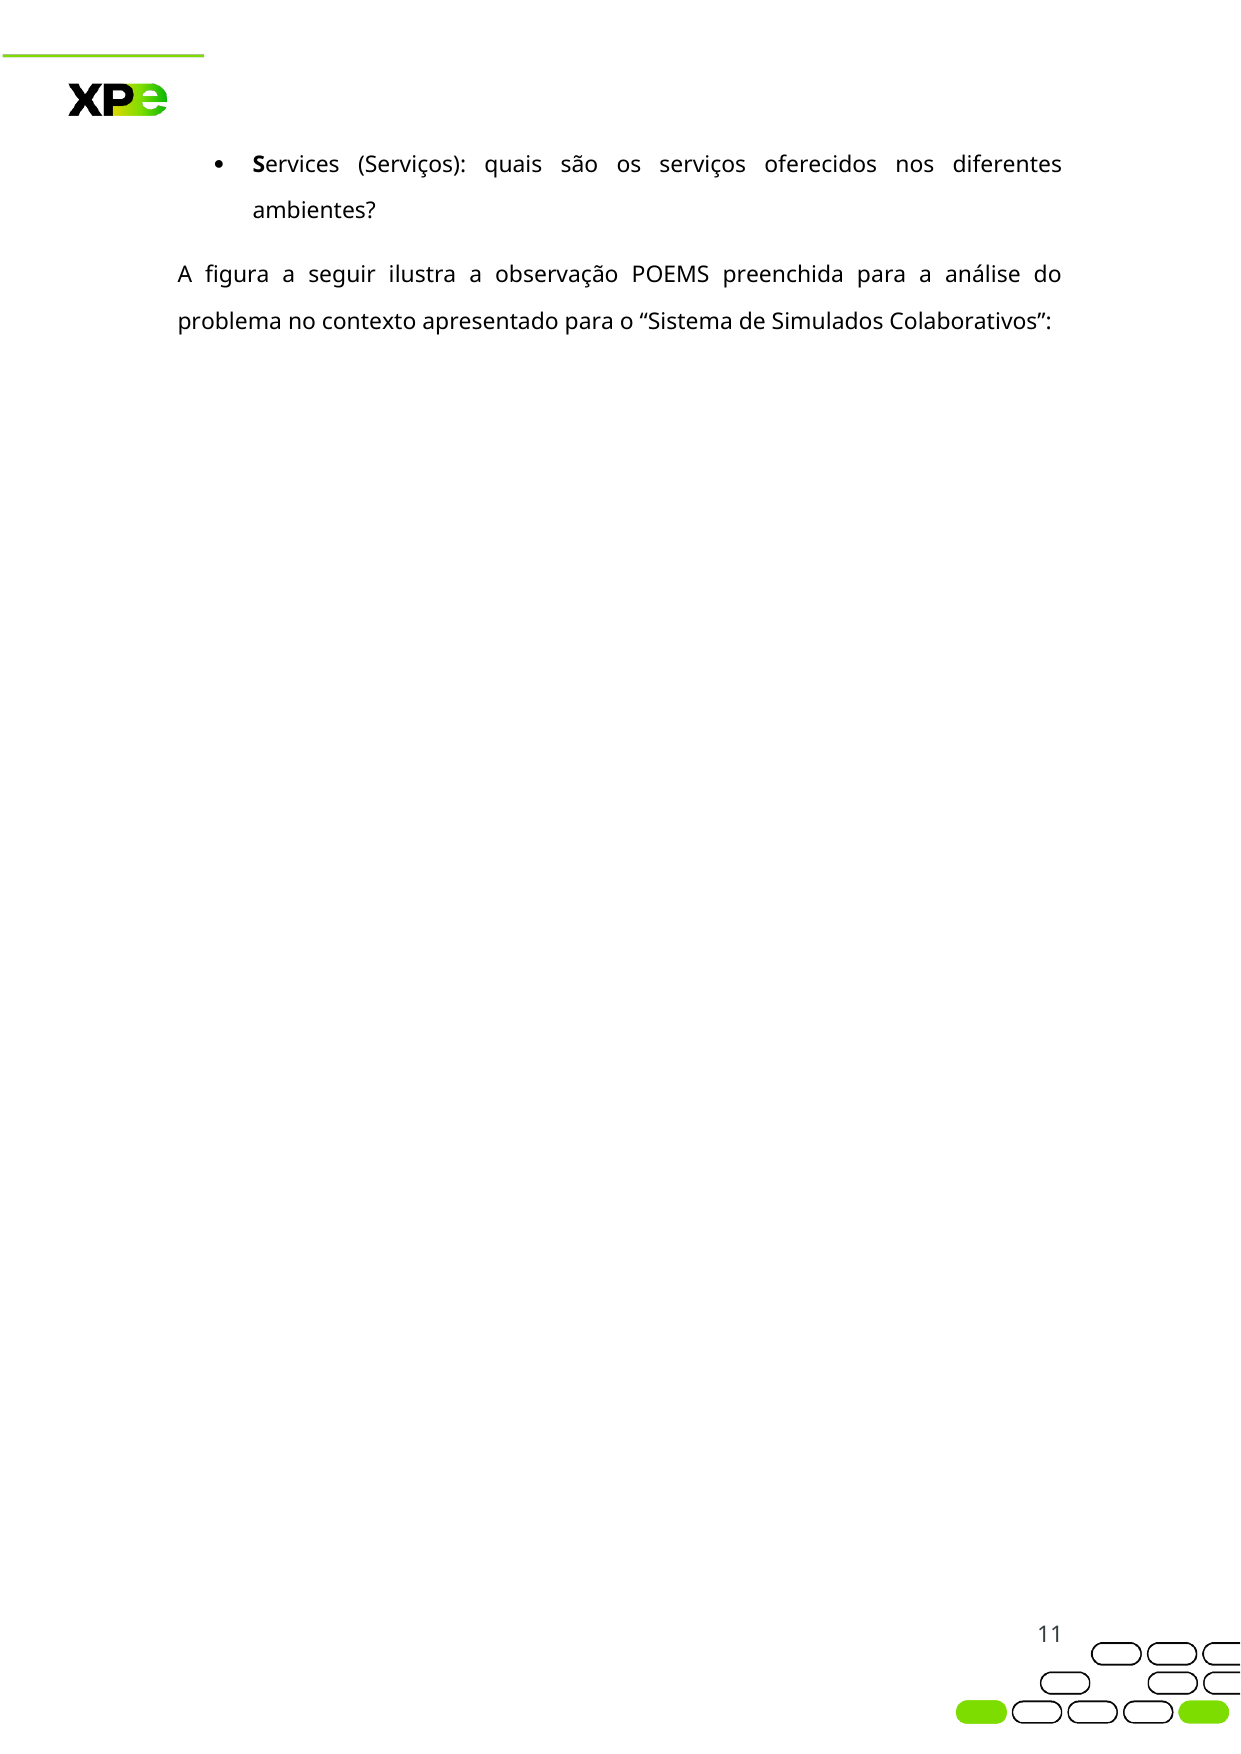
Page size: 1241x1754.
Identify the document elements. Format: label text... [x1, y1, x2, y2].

list Services (Serviços): quais são os serviços oferecidos nos diferentes ambientes? [215, 148, 1063, 226]
picture [2, 51, 205, 148]
text A figura a seguir ilustra a observação POEMS preenchida para a análise do problema no contexto apresentado para o “Sistema de Simulados Colaborativos”: [177, 258, 1063, 336]
picture [955, 1642, 1241, 1724]
